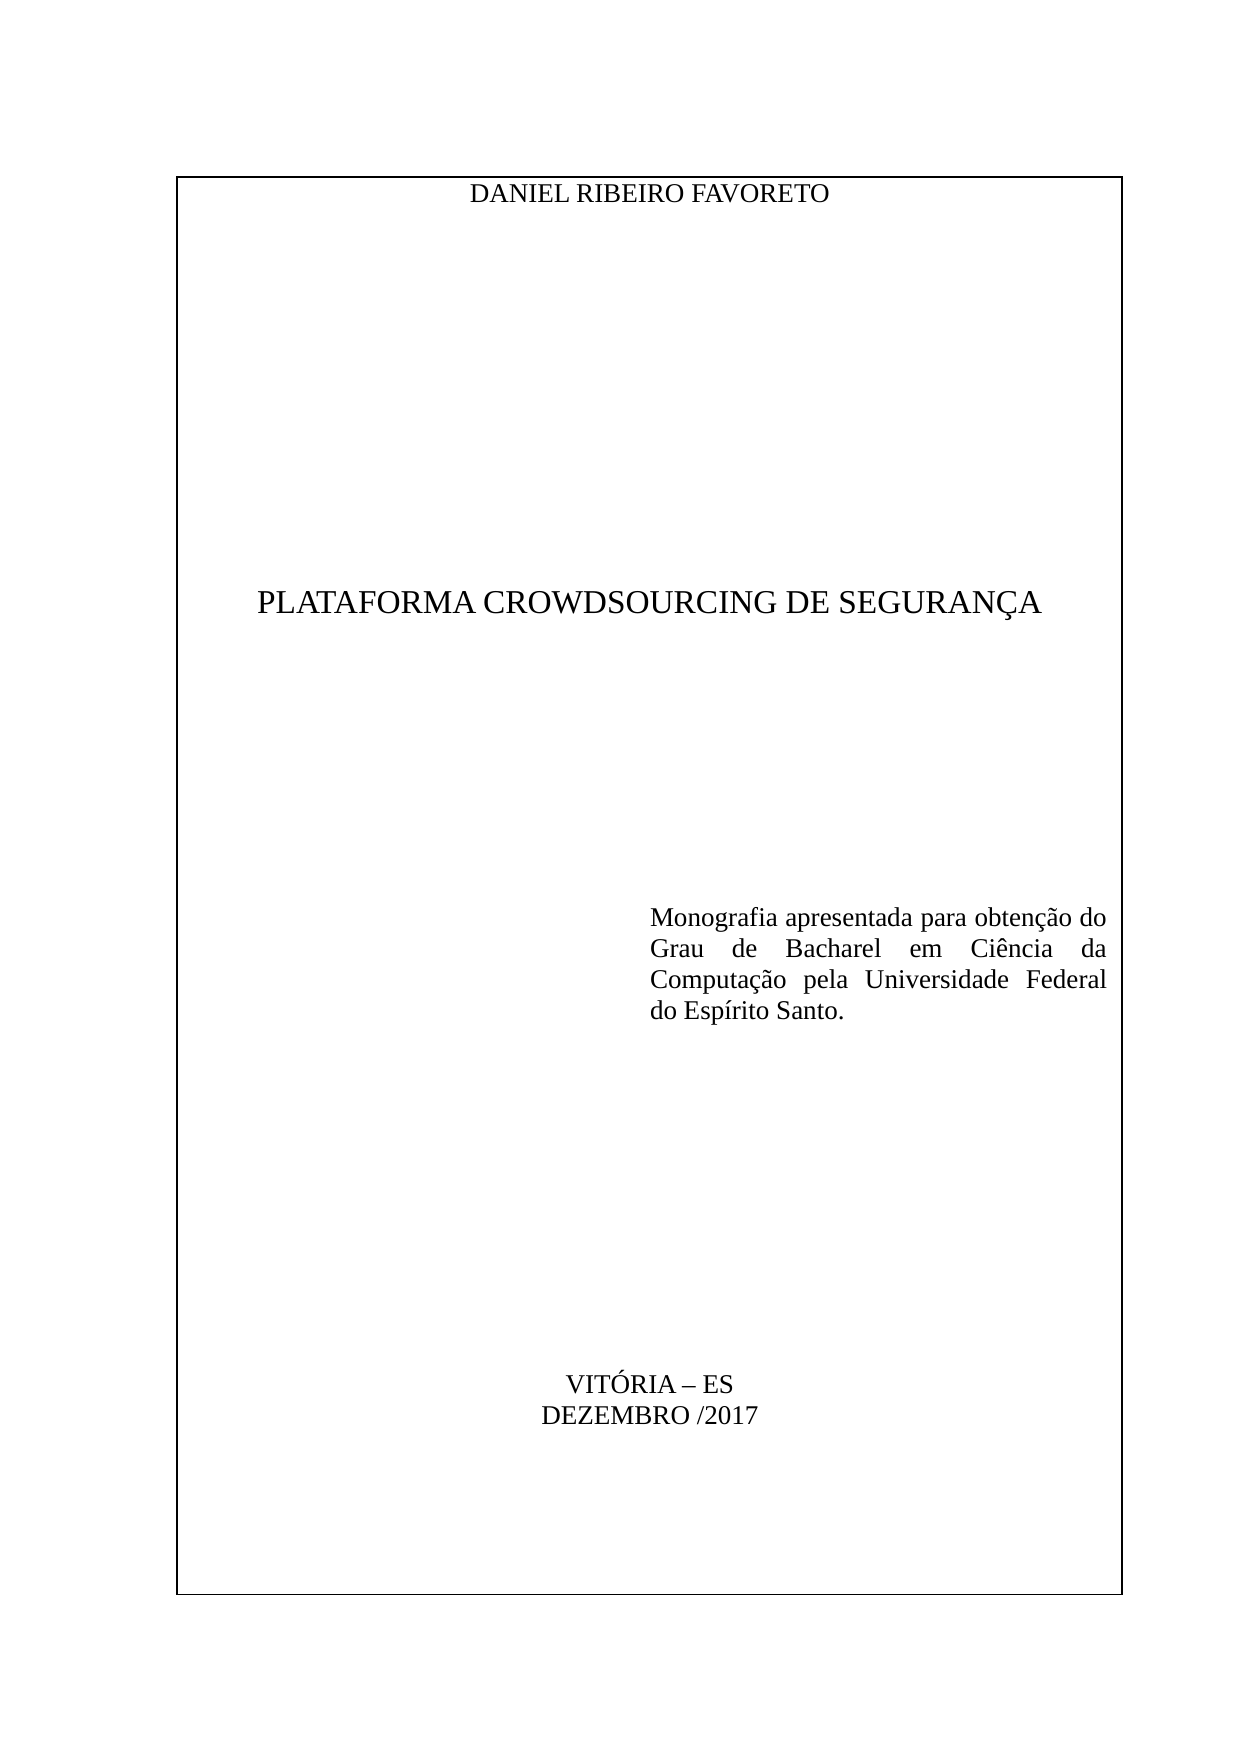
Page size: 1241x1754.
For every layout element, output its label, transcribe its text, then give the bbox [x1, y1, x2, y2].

text VITÓRIA – ES [177, 1368, 1122, 1399]
text Monografia apresentada para obtenção do Grau de Bacharel em Ciência da Computação pela Universidade Federal do Espírito Santo. [650, 901, 1107, 1025]
text PLATAFORMA CROWDSOURCING DE SEGURANÇA [177, 582, 1122, 620]
text DANIEL RIBEIRO FAVORETO [177, 177, 1122, 208]
text DEZEMBRO /2017 [177, 1399, 1122, 1430]
